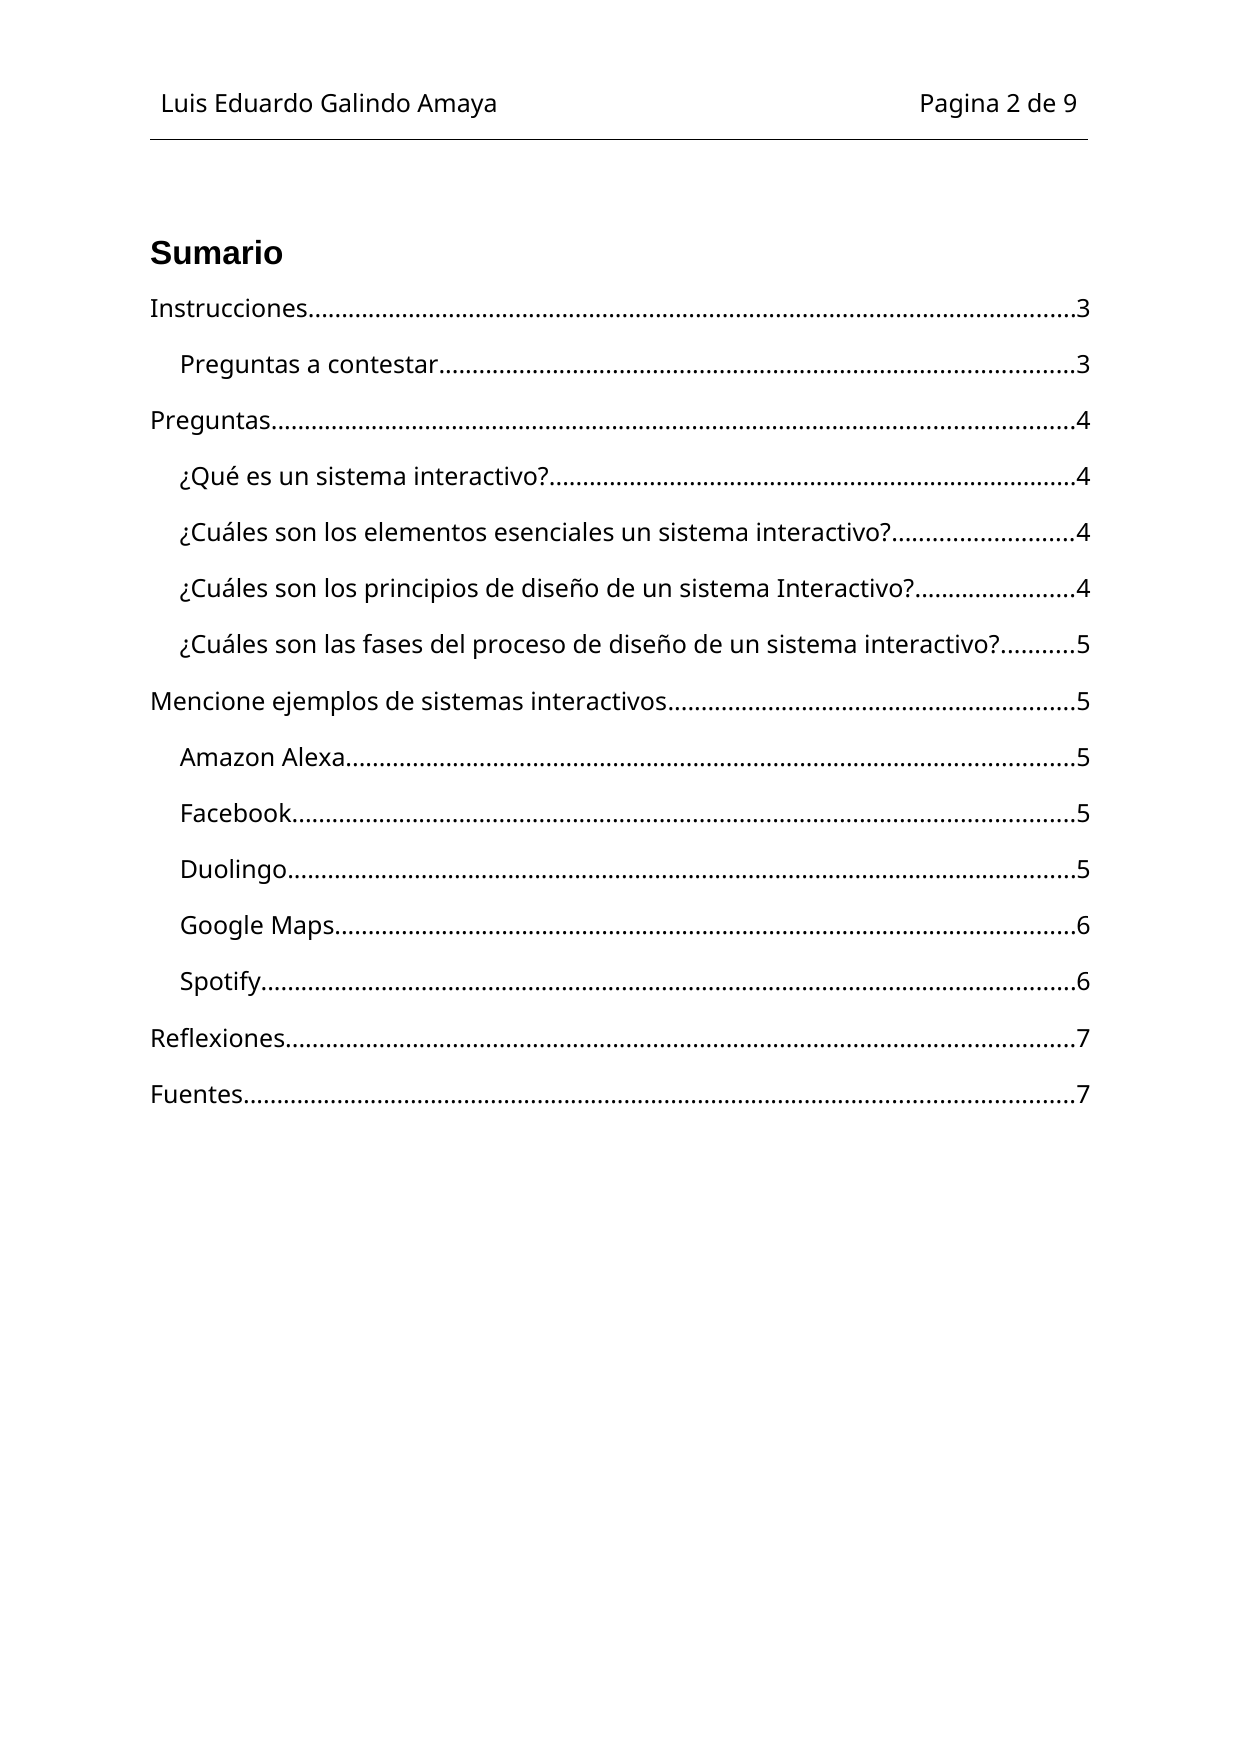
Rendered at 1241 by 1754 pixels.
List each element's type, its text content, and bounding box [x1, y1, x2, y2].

text ¿Cuáles son los elementos esenciales un sistema interactivo? 4 [179, 515, 1090, 549]
text Duolingo 5 [179, 852, 1090, 886]
text ¿Qué es un sistema interactivo? 4 [179, 459, 1090, 493]
text Amazon Alexa 5 [179, 739, 1090, 773]
text Fuentes 7 [150, 1076, 1090, 1110]
text Mencione ejemplos de sistemas interactivos 5 [150, 683, 1090, 717]
text Preguntas 4 [150, 403, 1090, 437]
subtitle Sumario [150, 233, 1090, 272]
text ¿Cuáles son las fases del proceso de diseño de un sistema interactivo? 5 [179, 627, 1090, 661]
text Google Maps 6 [179, 908, 1090, 942]
text Spotify 6 [179, 964, 1090, 998]
text Instrucciones 3 [150, 290, 1090, 324]
text Facebook 5 [179, 796, 1090, 830]
text Preguntas a contestar 3 [179, 346, 1090, 381]
text ¿Cuáles son los principios de diseño de un sistema Interactivo? 4 [179, 571, 1090, 605]
text Reflexiones 7 [150, 1020, 1090, 1054]
